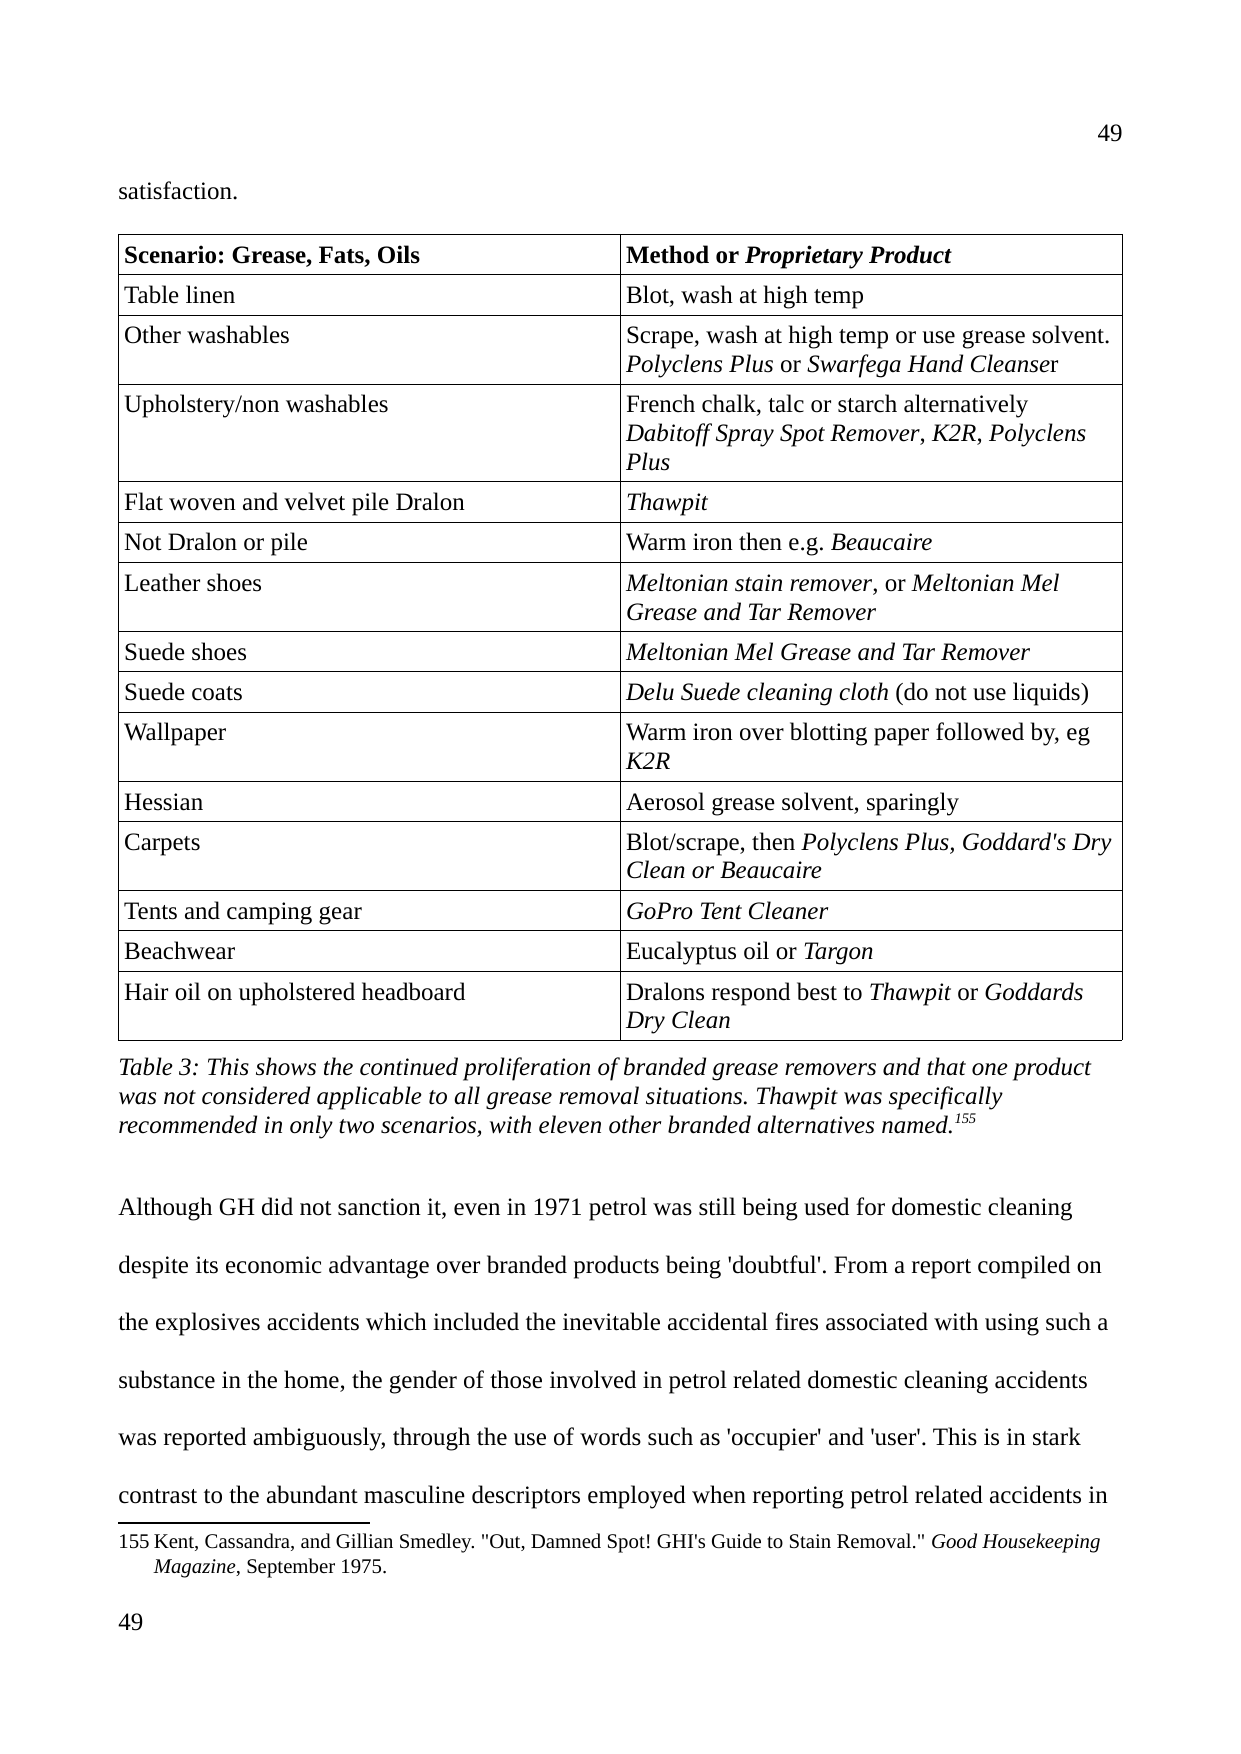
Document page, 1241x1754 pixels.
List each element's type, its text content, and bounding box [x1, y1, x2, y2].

table_cell Warm iron over blotting paper followed by, eg K2R [621, 713, 1122, 781]
table_cell Hessian [119, 782, 620, 821]
table_cell Leather shoes [119, 563, 620, 631]
table_cell Blot, wash at high temp [621, 275, 1122, 314]
table_cell French chalk, talc or starch alternatively Dabitoff Spray Spot Remover, K2R, Polyclens Plus [621, 385, 1122, 481]
table_cell Hair oil on upholstered headboard [119, 972, 620, 1040]
table_cell Tents and camping gear [119, 891, 620, 930]
table_cell Flat woven and velvet pile Dralon [119, 482, 620, 522]
table_cell Aerosol grease solvent, sparingly [621, 782, 1122, 821]
table_cell Thawpit [621, 482, 1122, 522]
table_cell Suede coats [119, 672, 620, 712]
table_cell Wallpaper [119, 713, 620, 781]
table_cell Table linen [119, 275, 620, 314]
table_cell Suede shoes [119, 632, 620, 671]
table_cell Blot/scrape, then Polyclens Plus, Goddard's Dry Clean or Beaucaire [621, 822, 1122, 890]
table_cell Carpets [119, 822, 620, 890]
table_cell GoPro Tent Cleaner [621, 891, 1122, 930]
table_cell Beachwear [119, 931, 620, 971]
text Table 3: This shows the continued proliferation of branded grease removers and that one product was not considered applicable to all grease removal situations. Thawpit was specifically recommended in only two scenarios, with eleven other branded alternatives named. [118, 1052, 1122, 1139]
table_cell Eucalyptus oil or Targon [621, 931, 1122, 971]
table_cell Not Dralon or pile [119, 523, 620, 562]
table_cell Upholstery/non washables [119, 385, 620, 481]
table_cell Delu Suede cleaning cloth (do not use liquids) [621, 672, 1122, 712]
table_cell Meltonian Mel Grease and Tar Remover [621, 632, 1122, 671]
table_cell Warm iron then e.g. Beaucaire [621, 523, 1122, 562]
table_cell Meltonian stain remover, or Meltonian Mel Grease and Tar Remover [621, 563, 1122, 631]
table_header Method or Proprietary Product [621, 235, 1122, 274]
table_cell Dralons respond best to Thawpit or Goddards Dry Clean [621, 972, 1122, 1040]
table_cell Other washables [119, 316, 620, 383]
text Kent, Cassandra, and Gillian Smedley. "Out, Damned Spot! GHI's Guide to Stain Removal." Good Housekeeping Magazine, September 1975. [118, 1529, 1122, 1578]
text satisfaction. [118, 176, 1122, 205]
text Although GH did not sanction it, even in 1971 petrol was still being used for domestic cleaning despite its economic advantage over branded products being 'doubtful'. From a report compiled on the explosives accidents which included the inevitable accidental fires associated with using such a substance in the home, the gender of those involved in petrol related domestic cleaning accidents was reported ambiguously, through the use of words such as 'occupier' and 'user'. This is in stark contrast to the abundant masculine descriptors employed when reporting petrol related accidents in [118, 1192, 1122, 1509]
table_cell Scrape, wash at high temp or use grease solvent. Polyclens Plus or Swarfega Hand Cleanser [621, 316, 1122, 383]
table_header Scenario: Grease, Fats, Oils [119, 235, 620, 274]
